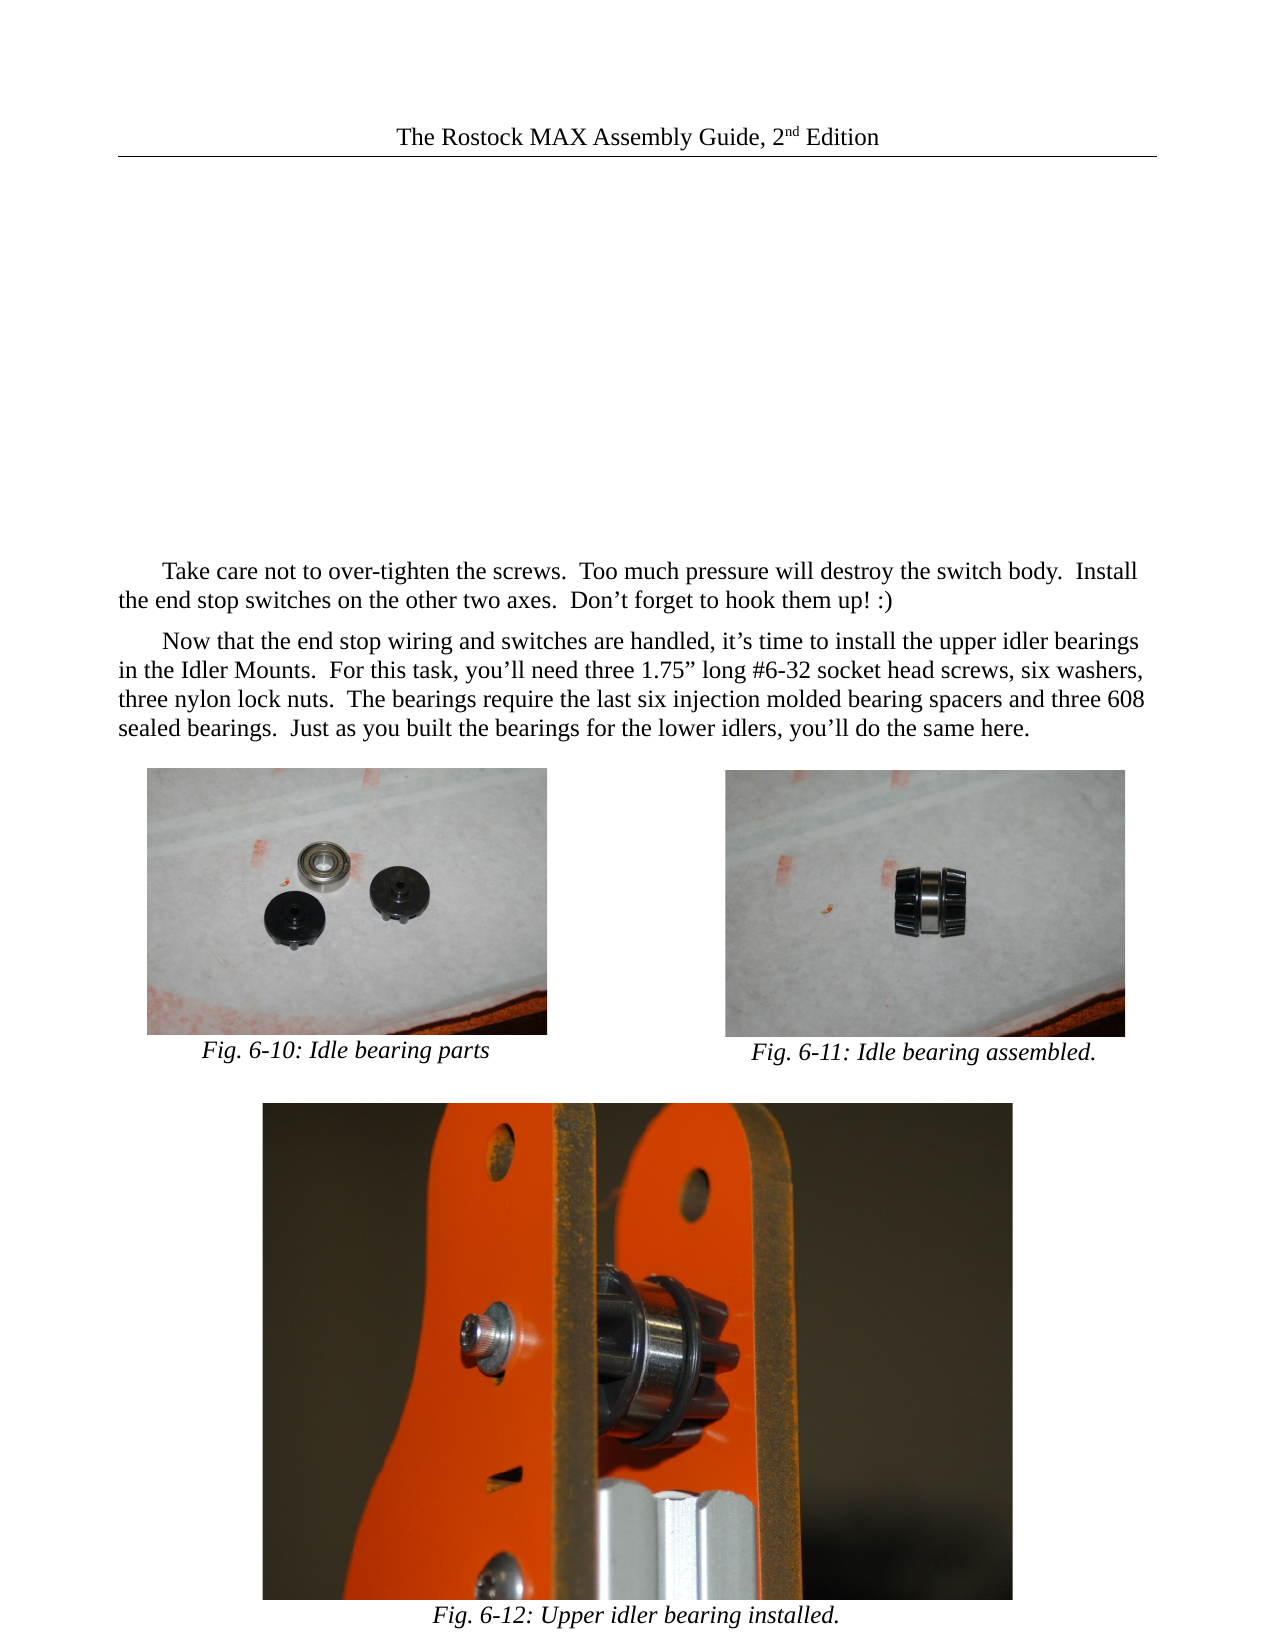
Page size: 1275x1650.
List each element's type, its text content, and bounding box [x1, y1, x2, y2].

picture [147, 768, 548, 1035]
text Fig. 6-11: Idle bearing assembled. [725, 1037, 1125, 1066]
picture [725, 770, 1126, 1037]
picture [262, 1103, 1013, 1600]
text Fig. 6-12: Upper idler bearing installed. [262, 1600, 1012, 1628]
text Now that the end stop wiring and switches are handled, it’s time to install the upper idler bearings in the Idler Mounts. For this task, you’ll need three 1.75” long #6-32 socket head screws, six washers, three nylon lock nuts. The bearings require the last six injection molded bearing spacers and three 608 sealed bearings. Just as you built the bearings for the lower idlers, you’ll do the same here. [118, 626, 1157, 741]
text Fig. 6-10: Idle bearing parts [147, 1035, 547, 1063]
text Take care not to over-tighten the screws. Too much pressure will destroy the switch body. Install the end stop switches on the other two axes. Don’t forget to hook them up! :) [118, 556, 1157, 614]
